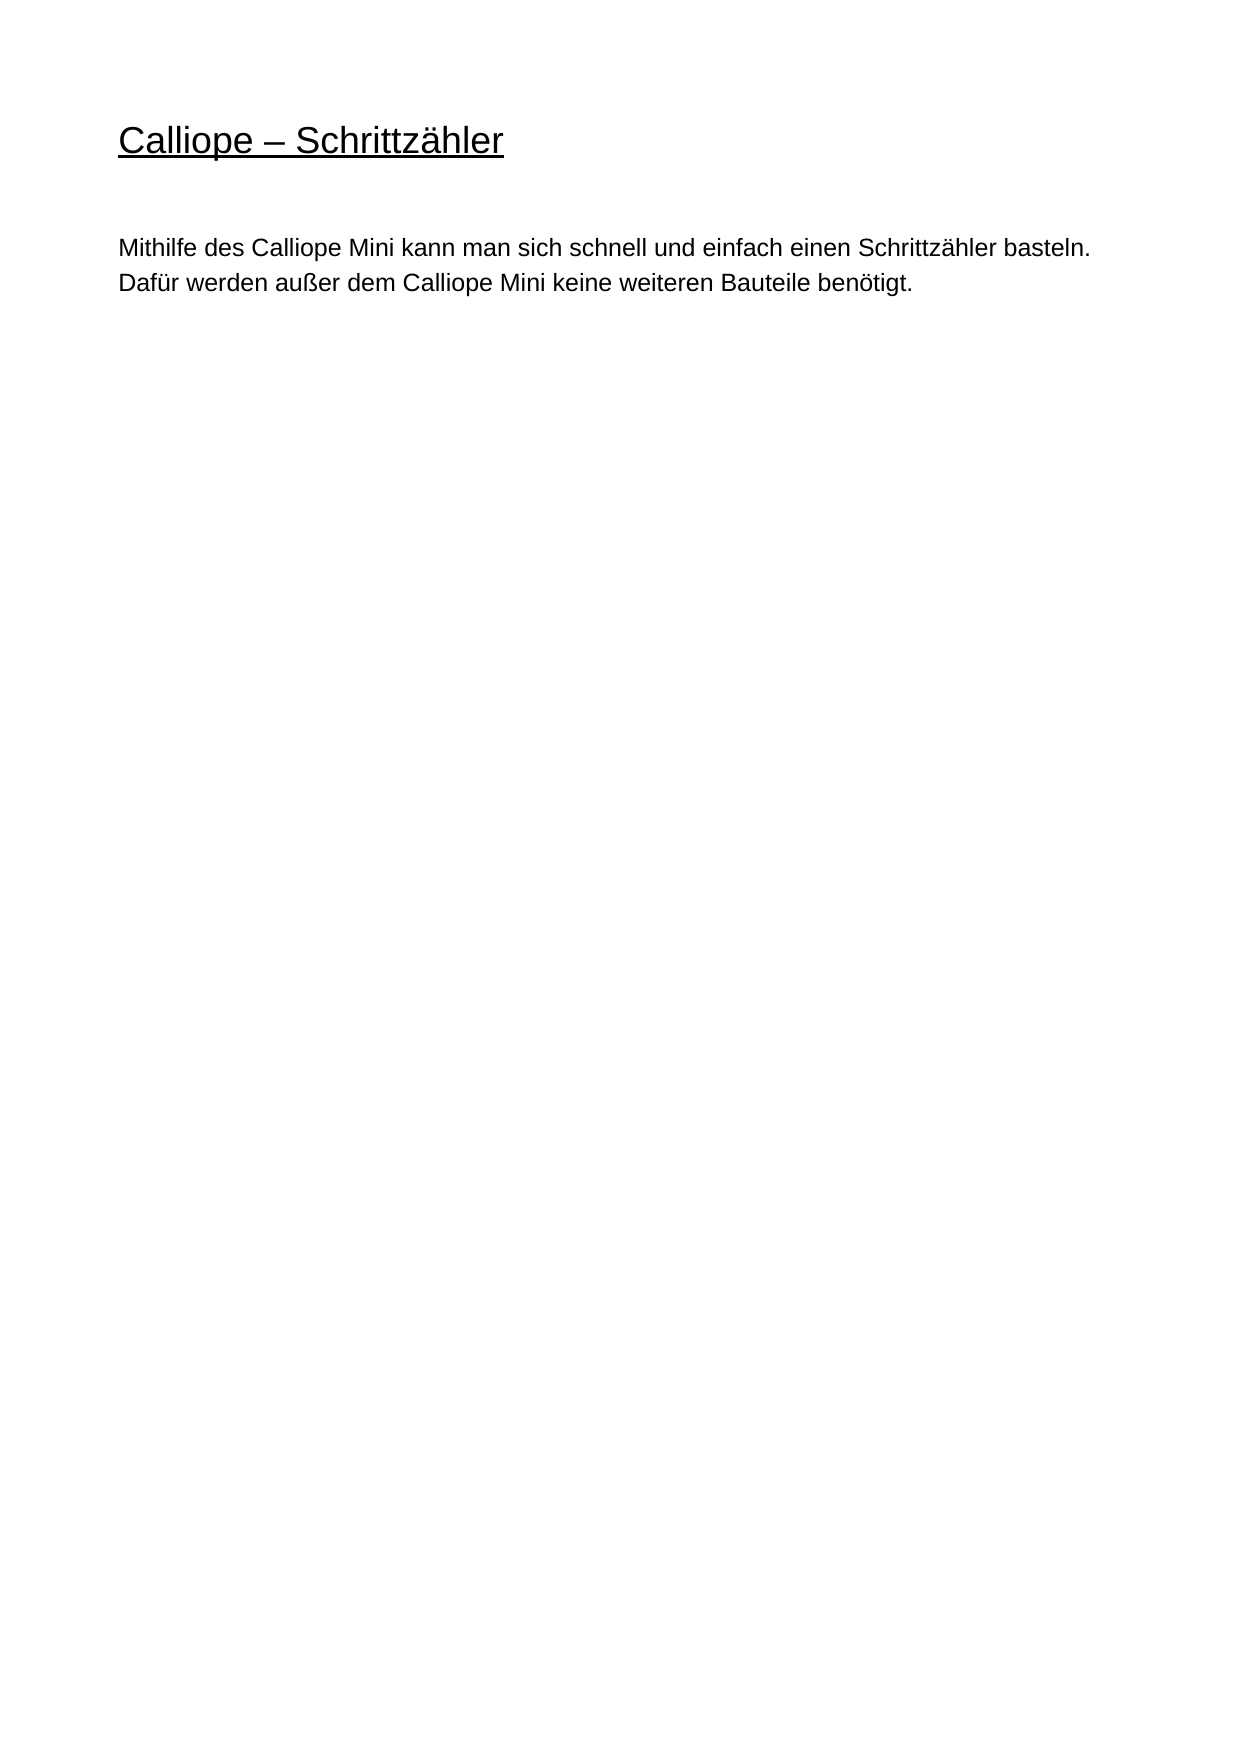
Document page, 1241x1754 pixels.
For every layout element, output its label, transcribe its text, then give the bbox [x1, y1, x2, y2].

text Calliope – Schrittzähler [118, 118, 1122, 161]
text Mithilfe des Calliope Mini kann man sich schnell und einfach einen Schrittzähler basteln. Dafür werden außer dem Calliope Mini keine weiteren Bauteile benötigt. [118, 233, 1122, 297]
